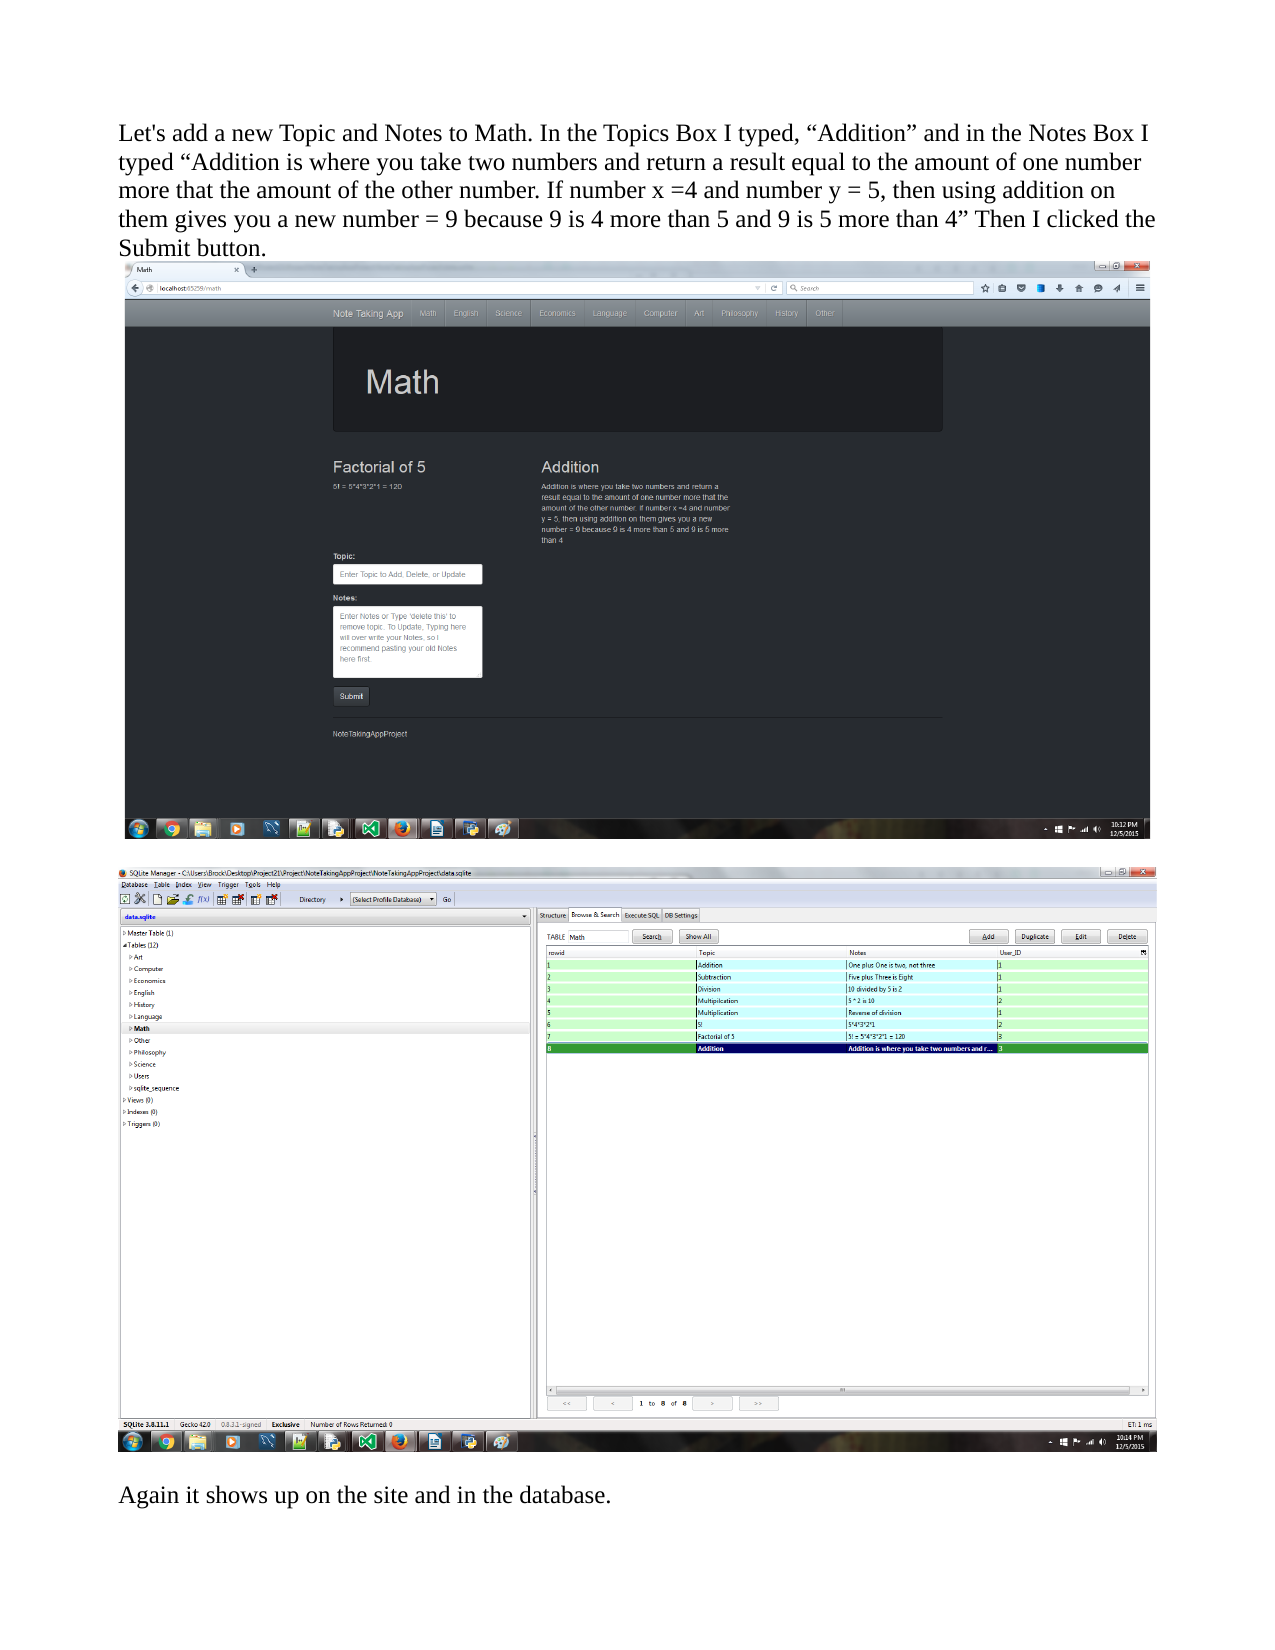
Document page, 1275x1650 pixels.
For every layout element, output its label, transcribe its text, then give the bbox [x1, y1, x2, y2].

text Again it shows up on the site and in the database. [118, 1480, 1157, 1509]
text Let's add a new Topic and Notes to Math. In the Topics Box I typed, “Addition” and in the Notes Box I typed “Addition is where you take two numbers and return a result equal to the amount of one number more that the amount of the other number. If number x =4 and number y = 5, then using addition on them gives you a new number = 9 because 9 is 4 more than 5 and 9 is 5 more than 4” Then I clicked the Submit button. [118, 118, 1157, 262]
picture [124, 261, 1151, 839]
picture [118, 867, 1157, 1452]
